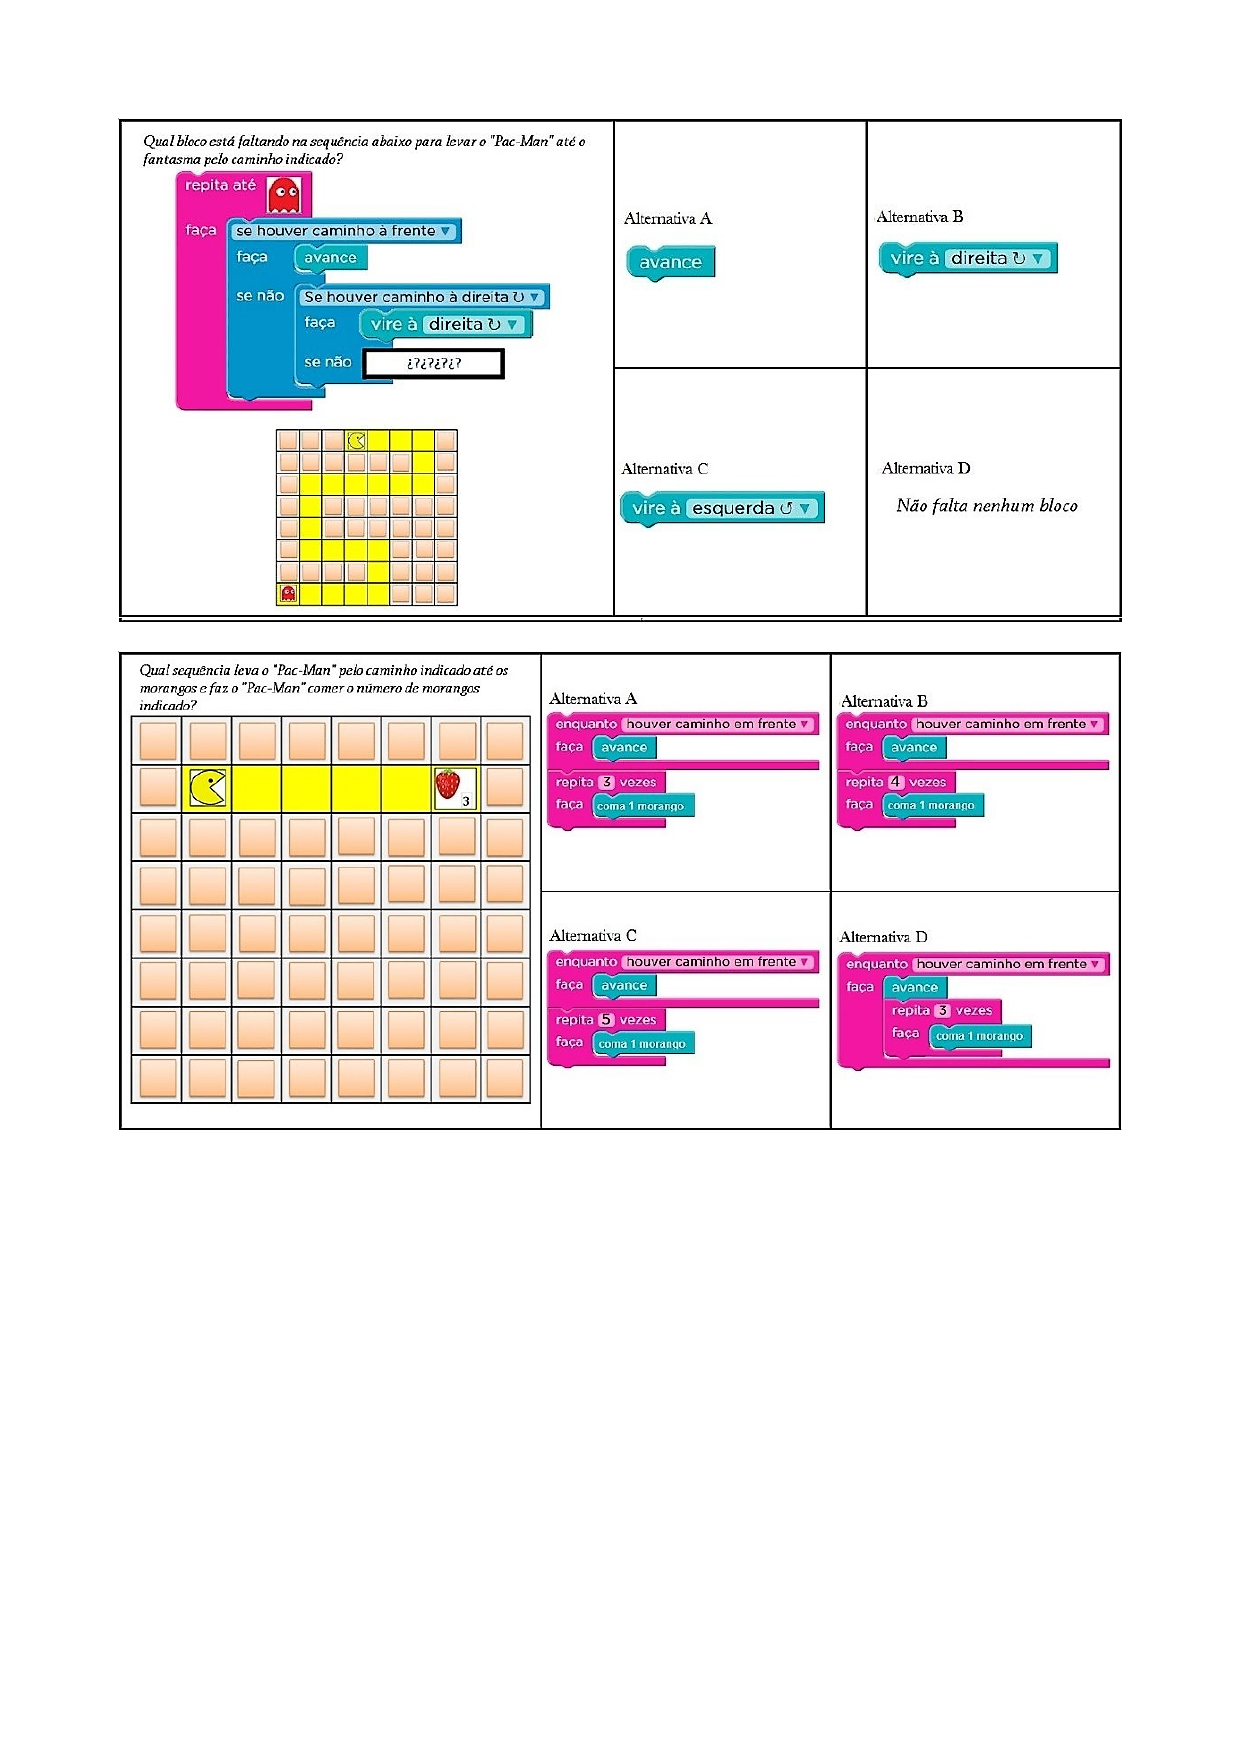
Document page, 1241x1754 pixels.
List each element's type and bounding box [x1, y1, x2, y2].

picture [118, 118, 1123, 623]
picture [118, 651, 1123, 1133]
